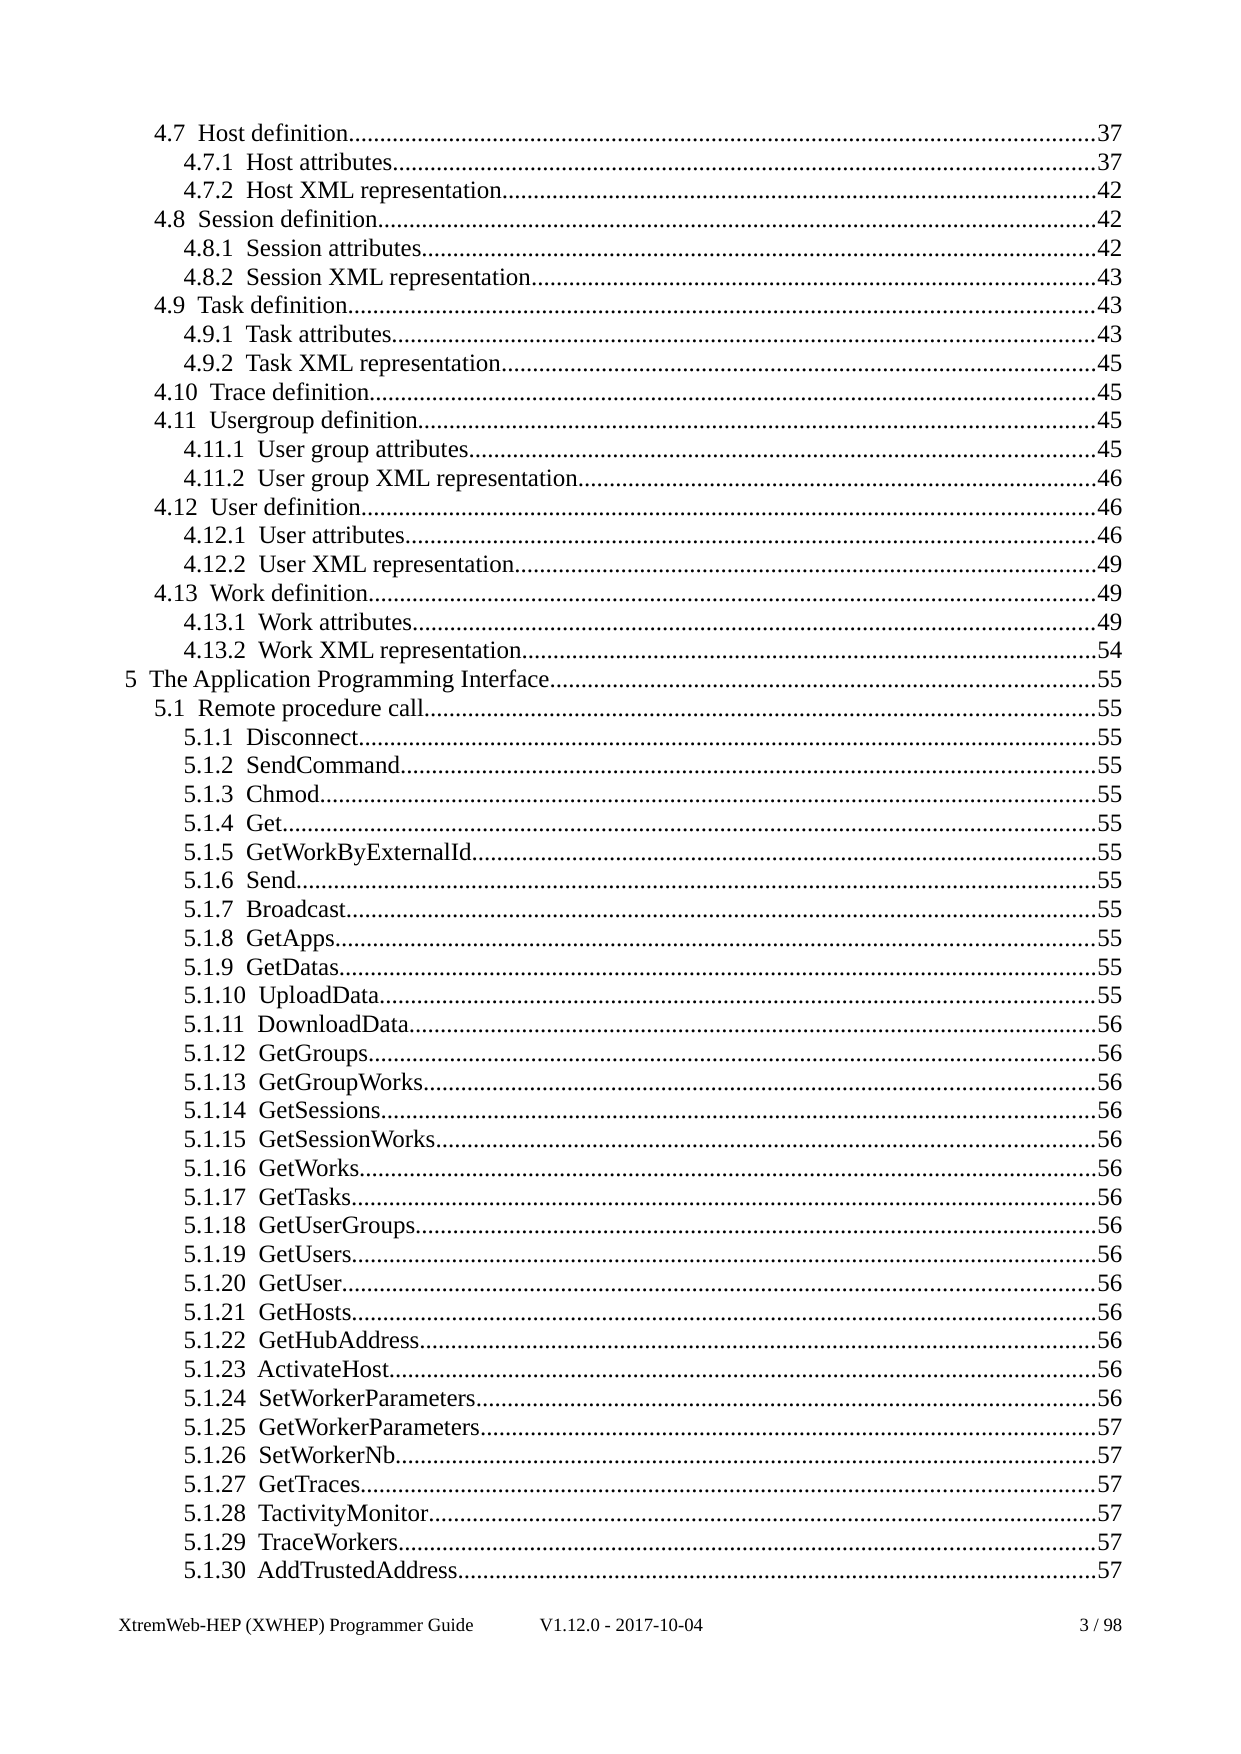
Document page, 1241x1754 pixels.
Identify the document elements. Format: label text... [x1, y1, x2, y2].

text 4.11.2 User group XML representation 46 [177, 463, 1122, 492]
text 5 The Application Programming Interface 55 [118, 664, 1122, 693]
text 5.1.24 SetWorkerParameters 56 [177, 1383, 1122, 1412]
text 5.1.17 GetTasks 56 [177, 1182, 1122, 1211]
text 5.1.5 GetWorkByExternalId 55 [177, 837, 1122, 866]
text 5.1.27 GetTraces 57 [177, 1469, 1122, 1498]
text 5.1.23 ActivateHost 56 [177, 1354, 1122, 1383]
text 5.1.28 TactivityMonitor 57 [177, 1498, 1122, 1527]
text 4.10 Trace definition 45 [148, 377, 1122, 406]
text 5.1.16 GetWorks 56 [177, 1153, 1122, 1182]
text 4.7.2 Host XML representation 42 [177, 176, 1122, 204]
text 5.1.3 Chmod 55 [177, 779, 1122, 808]
text 4.13.2 Work XML representation 54 [177, 636, 1122, 664]
text 4.7.1 Host attributes 37 [177, 147, 1122, 176]
text 4.7 Host definition 37 [148, 118, 1122, 147]
text 5.1.22 GetHubAddress 56 [177, 1326, 1122, 1354]
text 4.9 Task definition 43 [148, 291, 1122, 319]
text 5.1.29 TraceWorkers 57 [177, 1527, 1122, 1556]
text 5.1.6 Send 55 [177, 866, 1122, 894]
text 4.8.2 Session XML representation 43 [177, 262, 1122, 291]
text 4.12 User definition 46 [148, 492, 1122, 521]
text 5.1.26 SetWorkerNb 57 [177, 1441, 1122, 1469]
text 4.8 Session definition 42 [148, 204, 1122, 233]
text 5.1.11 DownloadData 56 [177, 1009, 1122, 1038]
text 4.12.2 User XML representation 49 [177, 549, 1122, 578]
text 5.1 Remote procedure call 55 [148, 693, 1122, 722]
text 5.1.10 UploadData 55 [177, 981, 1122, 1009]
text 4.13.1 Work attributes 49 [177, 607, 1122, 636]
text 5.1.2 SendCommand 55 [177, 751, 1122, 779]
text 4.11.1 User group attributes 45 [177, 434, 1122, 463]
text 5.1.12 GetGroups 56 [177, 1038, 1122, 1067]
text 5.1.9 GetDatas 55 [177, 952, 1122, 981]
text 5.1.8 GetApps 55 [177, 923, 1122, 952]
text 5.1.4 Get 55 [177, 808, 1122, 837]
text 4.9.2 Task XML representation 45 [177, 348, 1122, 377]
text 4.12.1 User attributes 46 [177, 521, 1122, 549]
text 5.1.14 GetSessions 56 [177, 1096, 1122, 1124]
text 4.9.1 Task attributes 43 [177, 319, 1122, 348]
text 5.1.21 GetHosts 56 [177, 1297, 1122, 1326]
text 5.1.13 GetGroupWorks 56 [177, 1067, 1122, 1096]
text 5.1.18 GetUserGroups 56 [177, 1211, 1122, 1239]
text 5.1.19 GetUsers 56 [177, 1239, 1122, 1268]
text 5.1.25 GetWorkerParameters 57 [177, 1412, 1122, 1441]
text 5.1.15 GetSessionWorks 56 [177, 1124, 1122, 1153]
text 4.11 Usergroup definition 45 [148, 406, 1122, 434]
text 4.8.1 Session attributes 42 [177, 233, 1122, 262]
text 4.13 Work definition 49 [148, 578, 1122, 607]
text 5.1.7 Broadcast 55 [177, 894, 1122, 923]
text 5.1.30 AddTrustedAddress 57 [177, 1556, 1122, 1584]
text 5.1.1 Disconnect 55 [177, 722, 1122, 751]
text 5.1.20 GetUser 56 [177, 1268, 1122, 1297]
